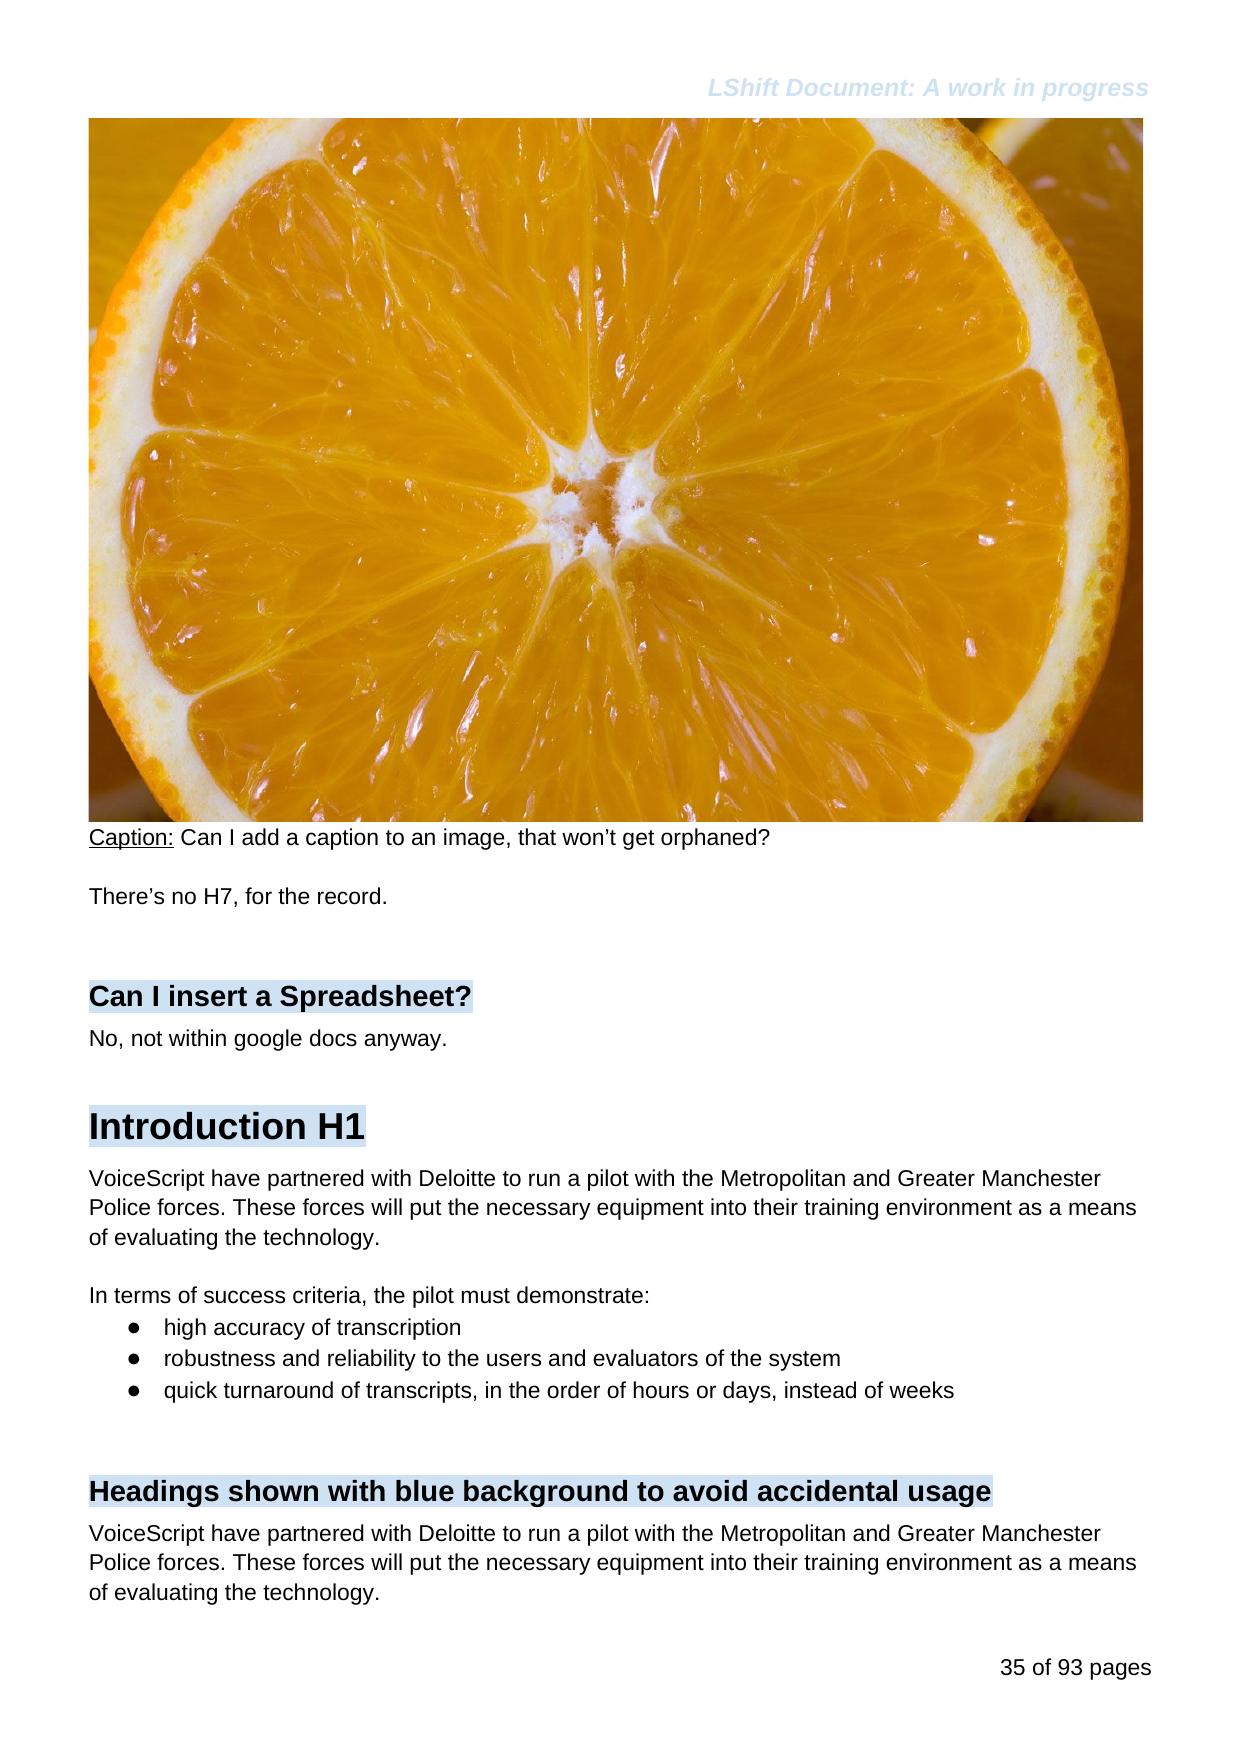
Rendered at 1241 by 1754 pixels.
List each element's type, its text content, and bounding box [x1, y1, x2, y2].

list quick turnaround of transcripts, in the order of hours or days, instead of weeks [126, 1376, 1152, 1404]
text Caption: Can I add a caption to an image, that won’t get orphaned? [88, 825, 1152, 851]
text In terms of success criteria, the pilot must demonstrate: [88, 1283, 1152, 1309]
subtitle Introduction H1 [366, 1105, 1152, 1147]
text No, not within google docs anyway. [88, 1026, 1152, 1051]
text There’s no H7, for the record. [88, 884, 1152, 909]
text VoiceScript have partnered with Deloitte to run a pilot with the Metropolitan and Greater Manchester Police forces. These forces will put the necessary equipment into their training environment as a means of evaluating the technology. [88, 1521, 1152, 1605]
text VoiceScript have partnered with Deloitte to run a pilot with the Metropolitan and Greater Manchester Police forces. These forces will put the necessary equipment into their training environment as a means of evaluating the technology. [88, 1166, 1152, 1250]
subtitle Headings shown with blue background to avoid accidental usage [993, 1475, 1152, 1507]
list high accuracy of transcription [126, 1313, 1152, 1340]
subtitle Can I insert a Spreadsheet? [473, 980, 1152, 1013]
picture [88, 118, 1144, 822]
list robustness and reliability to the users and evaluators of the system [126, 1344, 1152, 1372]
